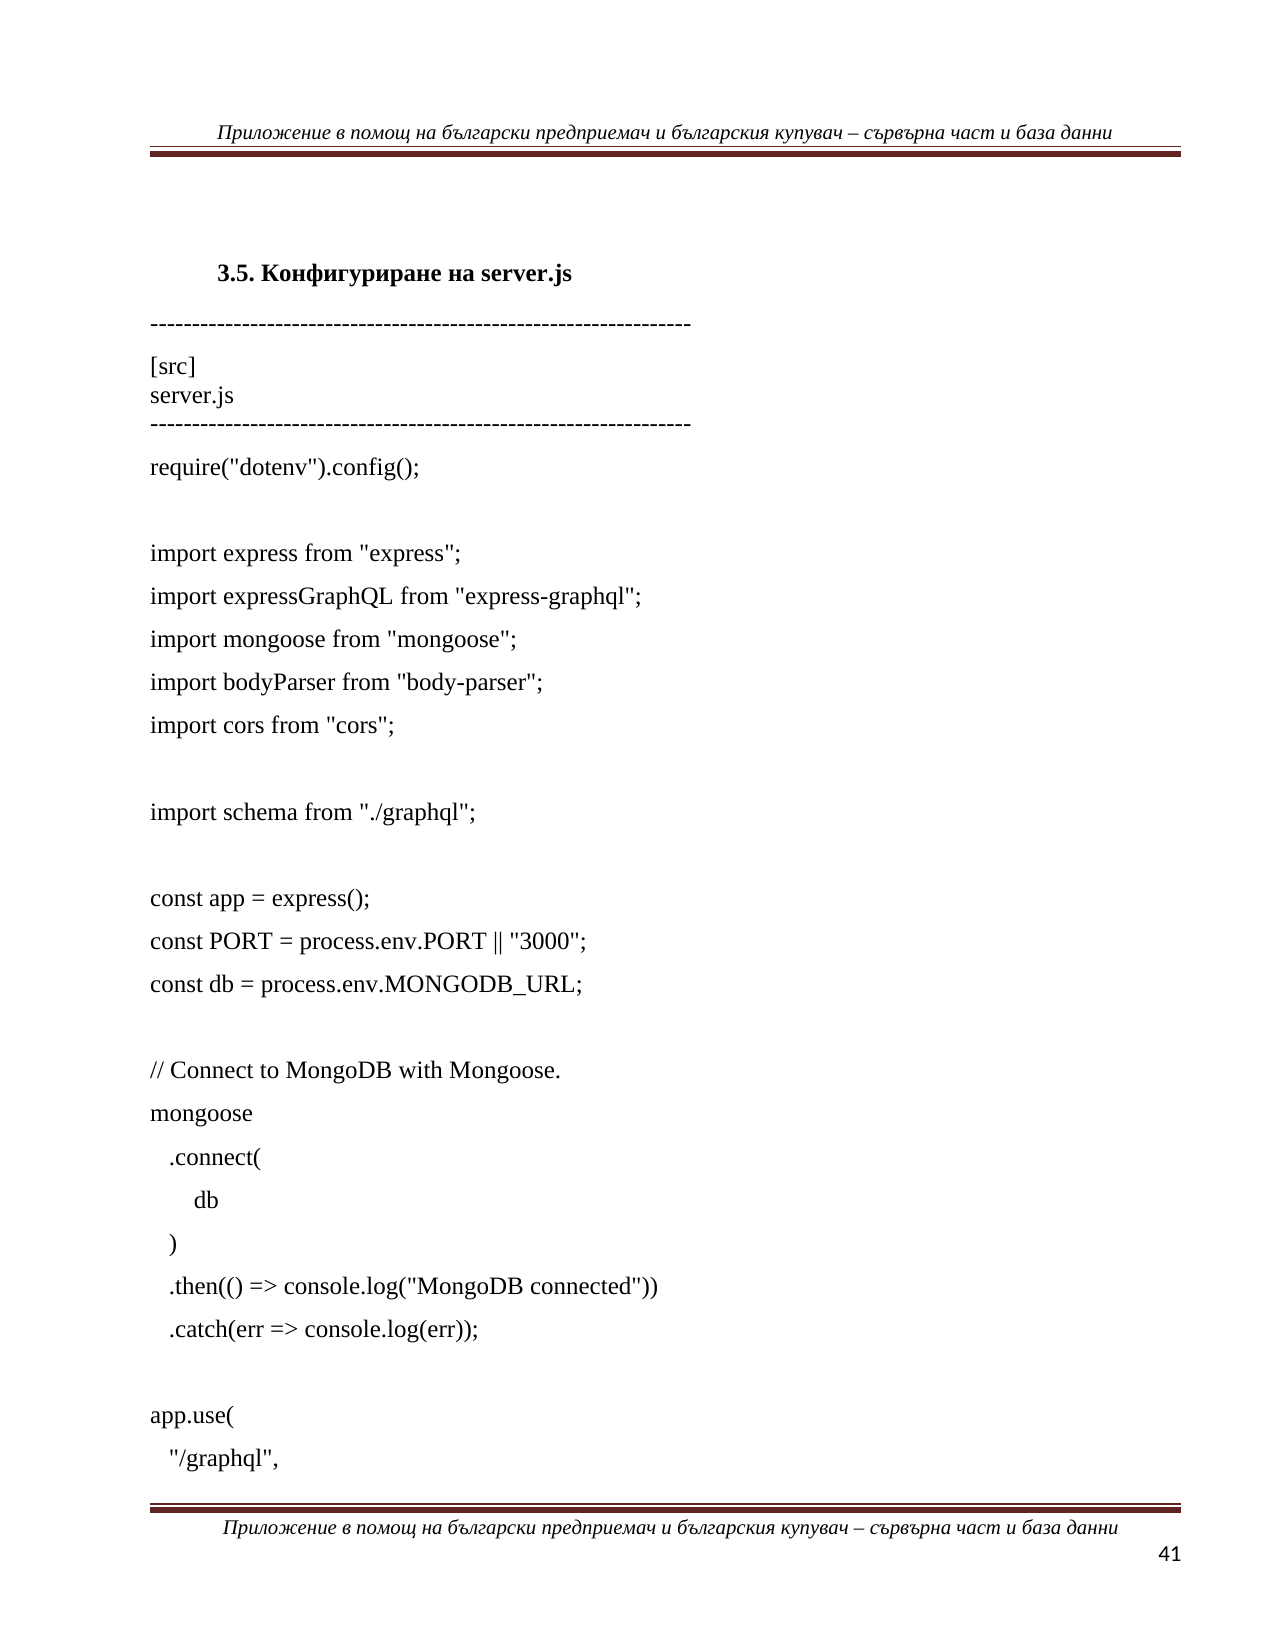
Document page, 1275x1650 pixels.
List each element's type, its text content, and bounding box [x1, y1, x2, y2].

text app.use( [150, 1400, 1181, 1429]
text // Connect to MongoDB with Mongoose. [150, 1055, 1181, 1084]
text ----------------------------------------------------------------- [150, 408, 1181, 437]
text require("dotenv").config(); [150, 452, 1181, 480]
text 3.5. Конфигуриране на server.js [217, 258, 1181, 287]
text const PORT = process.env.PORT || "3000"; [150, 926, 1181, 955]
text import bodyParser from "body-parser"; [150, 667, 1181, 696]
text ----------------------------------------------------------------- [150, 308, 1181, 337]
text db [150, 1185, 1181, 1213]
text ) [150, 1228, 1181, 1257]
text .then(() => console.log("MongoDB connected")) [150, 1271, 1181, 1300]
text mongoose [150, 1098, 1181, 1127]
text "/graphql", [150, 1443, 1181, 1472]
text [src] [150, 351, 1181, 380]
text const db = process.env.MONGODB_URL; [150, 969, 1181, 998]
text server.js [150, 380, 1181, 408]
text const app = express(); [150, 883, 1181, 912]
text .catch(err => console.log(err)); [150, 1314, 1181, 1343]
text import cors from "cors"; [150, 710, 1181, 739]
text import schema from "./graphql"; [150, 797, 1181, 825]
text .connect( [150, 1142, 1181, 1170]
text import mongoose from "mongoose"; [150, 624, 1181, 653]
text import express from "express"; [150, 538, 1181, 567]
text import expressGraphQL from "express-graphql"; [150, 581, 1181, 610]
